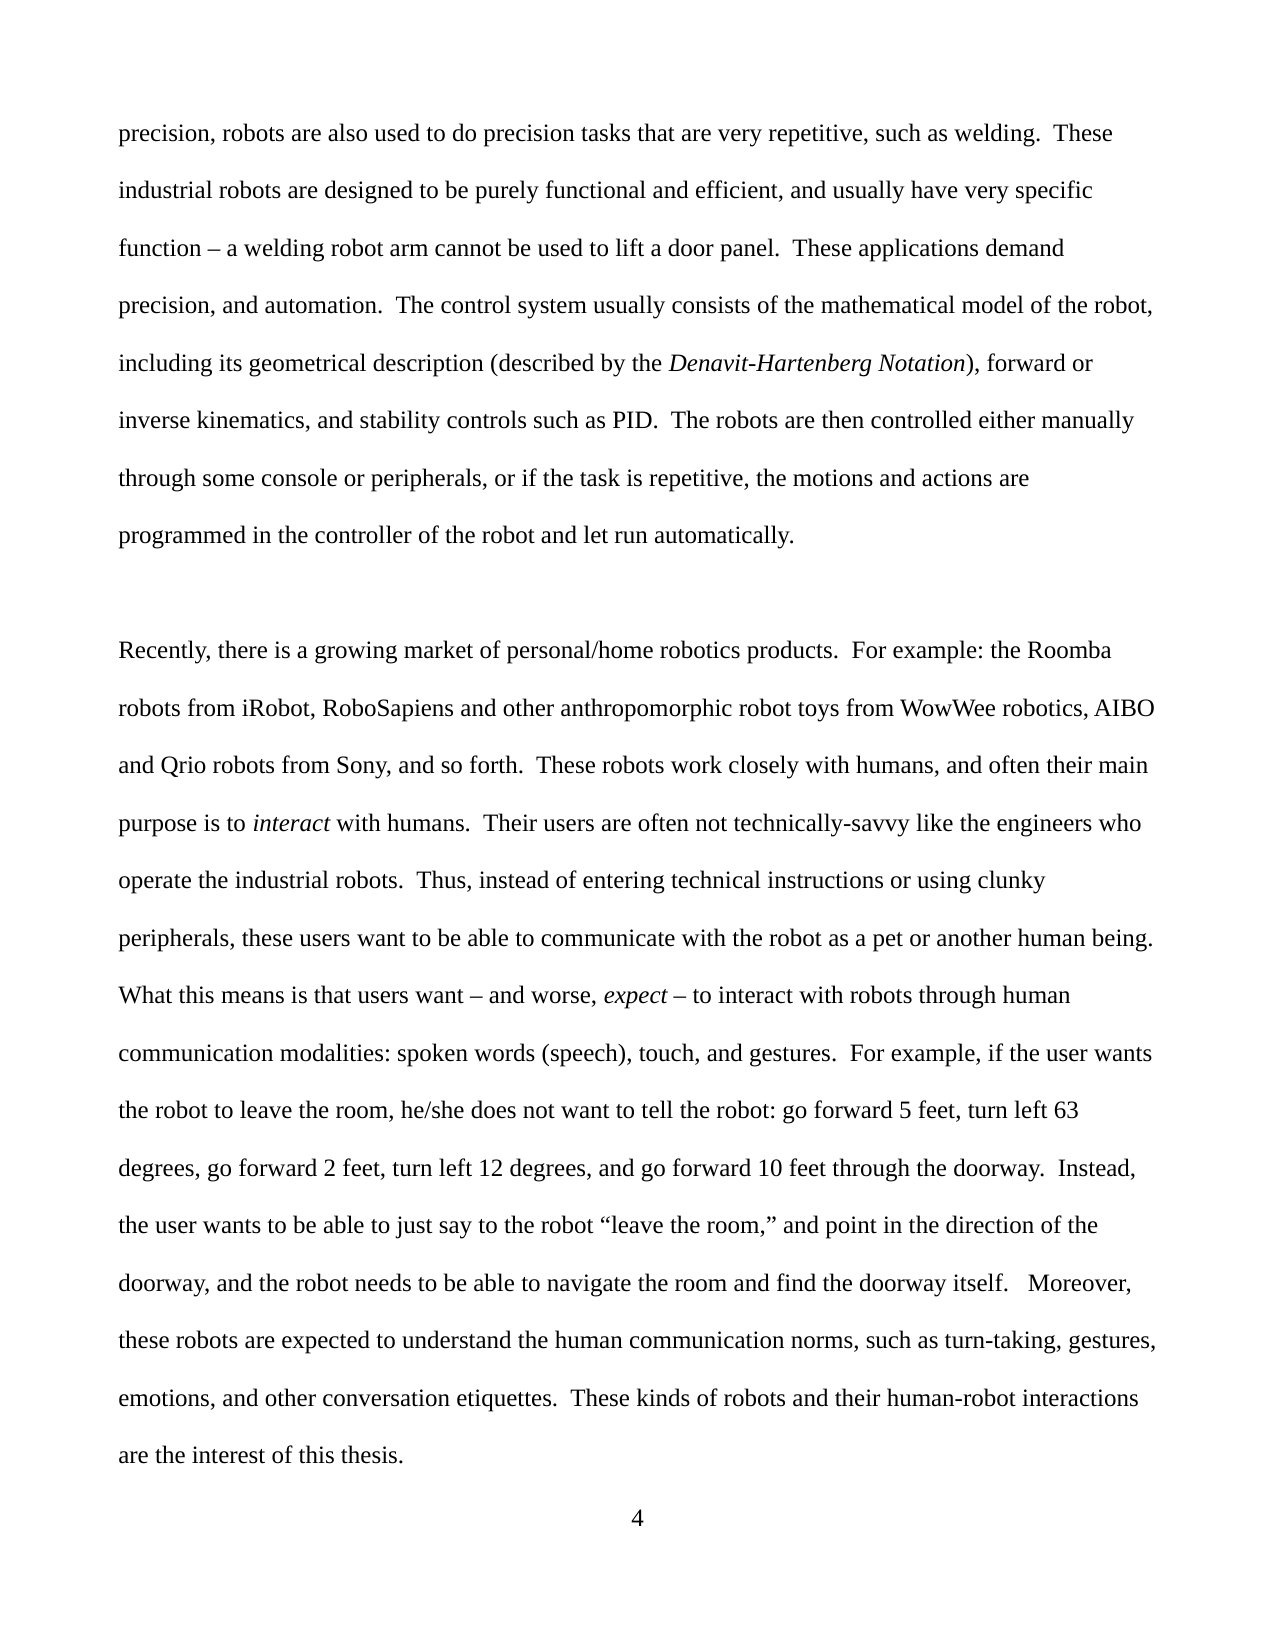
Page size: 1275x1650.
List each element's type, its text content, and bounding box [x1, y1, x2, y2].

text precision, robots are also used to do precision tasks that are very repetitive, such as welding. These industrial robots are designed to be purely functional and efficient, and usually have very specific function – a welding robot arm cannot be used to lift a door panel. These applications demand precision, and automation. The control system usually consists of the mathematical model of the robot, including its geometrical description (described by the Denavit-Hartenberg Notation), forward or inverse kinematics, and stability controls such as PID. The robots are then controlled either manually through some console or peripherals, or if the task is repetitive, the motions and actions are programmed in the controller of the robot and let run automatically. [118, 118, 1157, 549]
text Recently, there is a growing market of personal/home robotics products. For example: the Roomba robots from iRobot, RoboSapiens and other anthropomorphic robot toys from WowWee robotics, AIBO and Qrio robots from Sony, and so forth. These robots work closely with humans, and often their main purpose is to interact with humans. Their users are often not technically-savvy like the engineers who operate the industrial robots. Thus, instead of entering technical instructions or using clunky peripherals, these users want to be able to communicate with the robot as a pet or another human being. What this means is that users want – and worse, expect – to interact with robots through human communication modalities: spoken words (speech), touch, and gestures. For example, if the user wants the robot to leave the room, he/she does not want to tell the robot: go forward 5 feet, turn left 63 degrees, go forward 2 feet, turn left 12 degrees, and go forward 10 feet through the doorway. Instead, the user wants to be able to just say to the robot “leave the room,” and point in the direction of the doorway, and the robot needs to be able to navigate the room and find the doorway itself. Moreover, these robots are expected to understand the human communication norms, such as turn-taking, gestures, emotions, and other conversation etiquettes. These kinds of robots and their human-robot interactions are the interest of this thesis. [118, 636, 1157, 1469]
